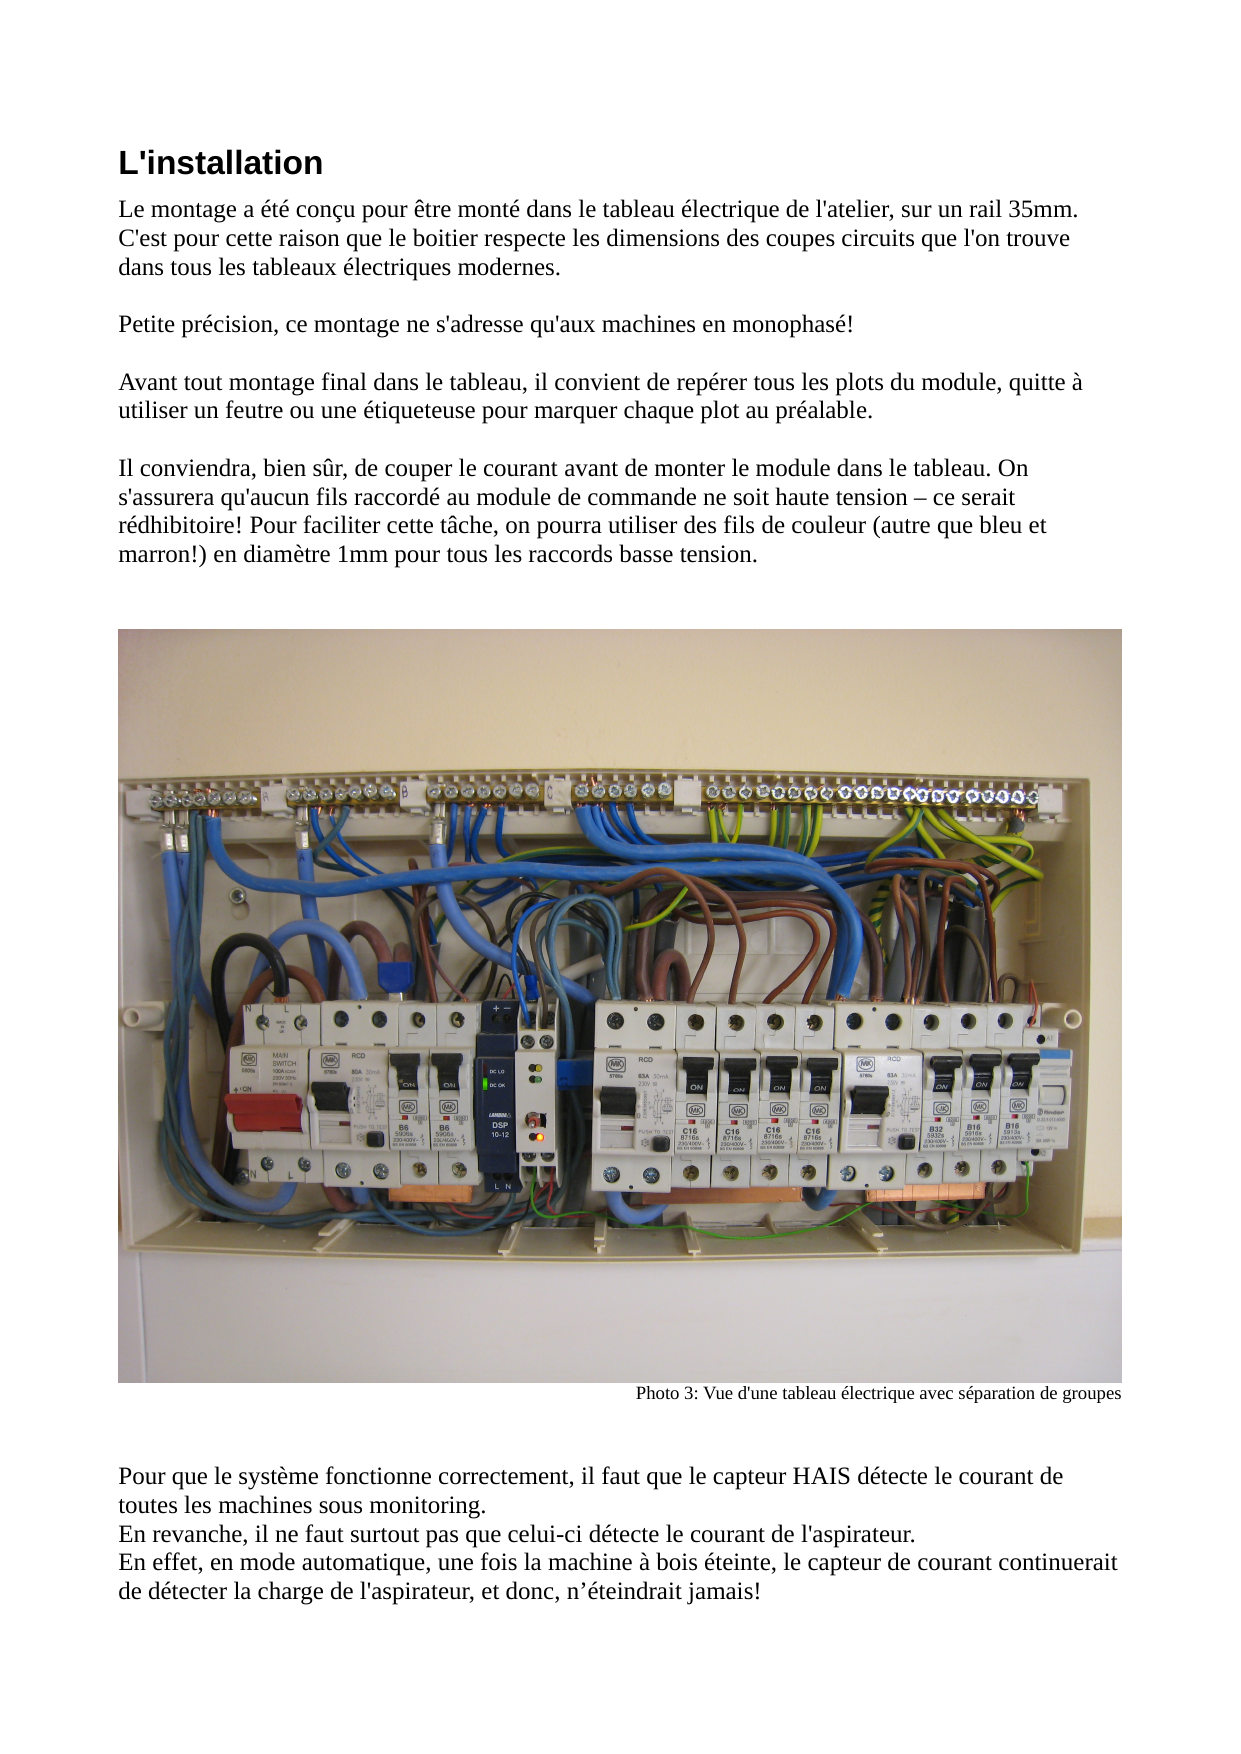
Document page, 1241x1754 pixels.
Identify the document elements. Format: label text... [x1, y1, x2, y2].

text Il conviendra, bien sûr, de couper le courant avant de monter le module dans le tableau. On s'assurera qu'aucun fils raccordé au module de commande ne soit haute tension – ce serait rédhibitoire! Pour faciliter cette tâche, on pourra utiliser des fils de couleur (autre que bleu et marron!) en diamètre 1mm pour tous les raccords basse tension. [118, 453, 1122, 568]
text Photo 3: Vue d'une tableau électrique avec séparation de groupes [118, 1383, 1122, 1404]
picture [118, 629, 1122, 1383]
text C'est pour cette raison que le boitier respecte les dimensions des coupes circuits que l'on trouve dans tous les tableaux électriques modernes. [118, 223, 1122, 281]
text En effet, en mode automatique, une fois la machine à bois éteinte, le capteur de courant continuerait de détecter la charge de l'aspirateur, et donc, n’éteindrait jamais! [118, 1547, 1122, 1605]
text Pour que le système fonctionne correctement, il faut que le capteur HAIS détecte le courant de toutes les machines sous monitoring. [118, 1461, 1122, 1519]
subtitle L'installation [118, 143, 1122, 182]
text Avant tout montage final dans le tableau, il convient de repérer tous les plots du module, quitte à utiliser un feutre ou une étiqueteuse pour marquer chaque plot au préalable. [118, 367, 1122, 424]
text Le montage a été conçu pour être monté dans le tableau électrique de l'atelier, sur un rail 35mm. [118, 194, 1122, 223]
text En revanche, il ne faut surtout pas que celui-ci détecte le courant de l'aspirateur. [118, 1519, 1122, 1547]
text Petite précision, ce montage ne s'adresse qu'aux machines en monophasé! [118, 309, 1122, 338]
